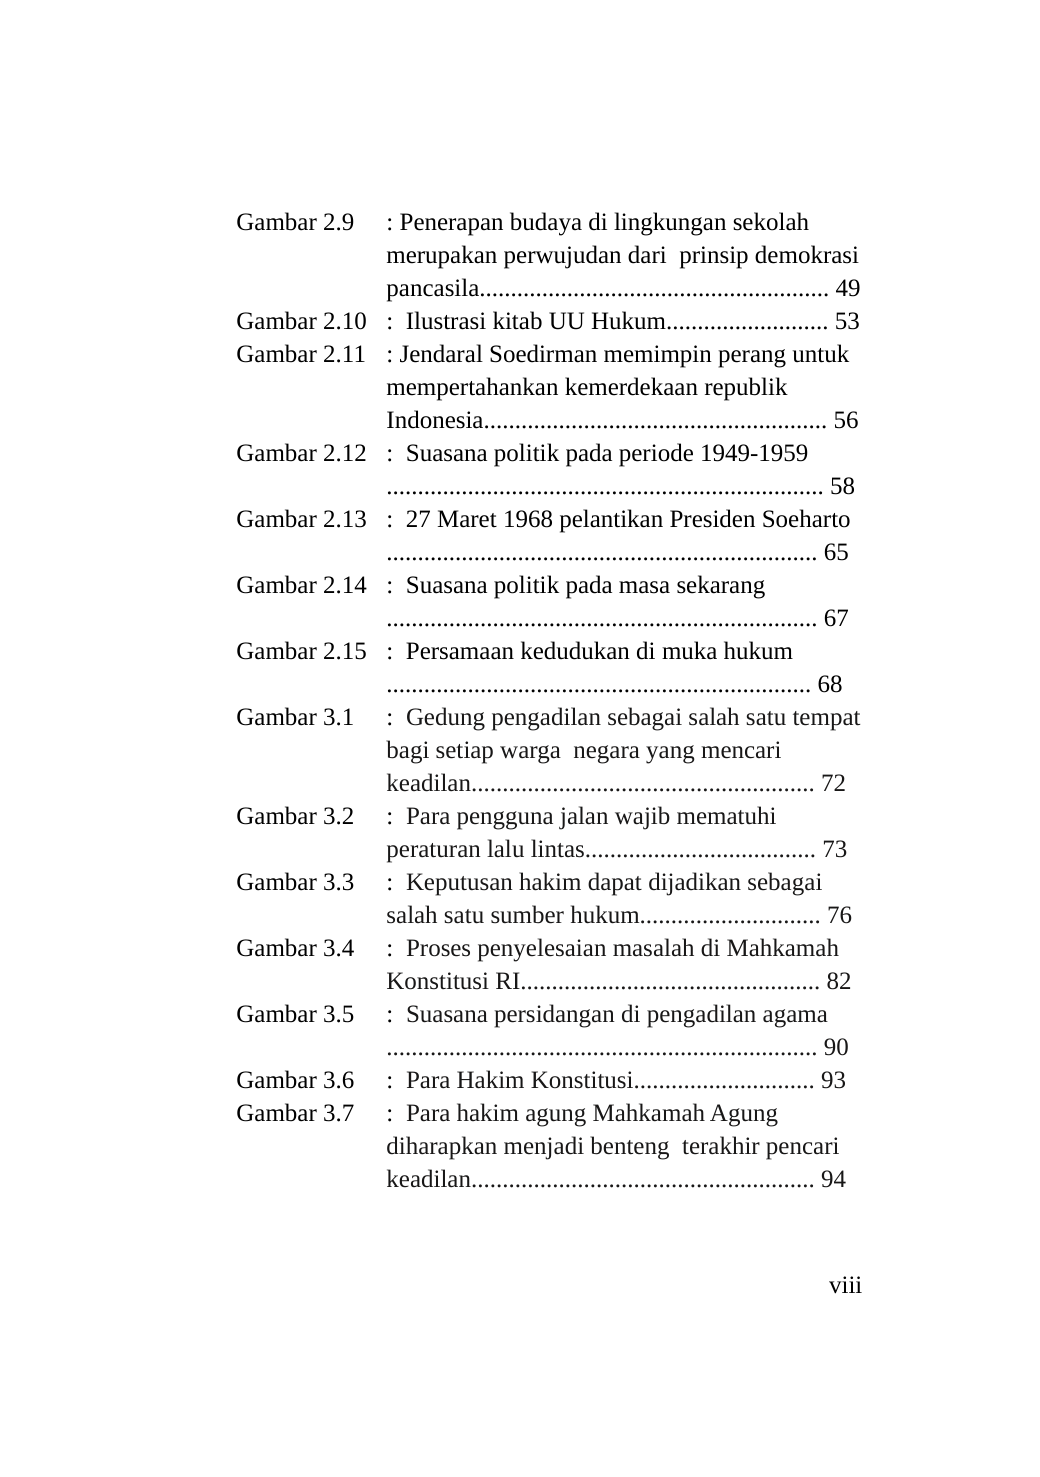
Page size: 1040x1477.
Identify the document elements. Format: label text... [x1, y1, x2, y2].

text ..................................................................... 67 [236, 603, 862, 632]
text Gambar 3.1 : Gedung pengadilan sebagai salah satu tempat bagi setiap warga negara yang mencari keadilan....................................................... 72 [236, 702, 862, 797]
text pancasila........................................................ 49 [236, 273, 862, 301]
text Gambar 3.2 : Para pengguna jalan wajib mematuhi peraturan lalu lintas..................................... 73 [236, 801, 862, 863]
text Gambar 2.10 : Ilustrasi kitab UU Hukum.......................... 53 [236, 306, 862, 334]
text .................................................................... 68 [236, 669, 862, 698]
text Gambar 3.4 : Proses penyelesaian masalah di Mahkamah Konstitusi RI................................................ 82 [236, 933, 862, 995]
text ..................................................................... 65 [236, 537, 862, 566]
text Gambar 3.3 : Keputusan hakim dapat dijadikan sebagai salah satu sumber hukum............................. 76 [236, 867, 862, 929]
text Gambar 2.15 : Persamaan kedudukan di muka hukum [236, 636, 862, 665]
text Gambar 2.13 : 27 Maret 1968 pelantikan Presiden Soeharto [236, 504, 862, 533]
text Gambar 2.11 : Jendaral Soedirman memimpin perang untuk mempertahankan kemerdekaan republik Indonesia....................................................... 56 [236, 339, 862, 433]
text Gambar 2.14 : Suasana politik pada masa sekarang [236, 570, 862, 599]
text Gambar 2.12 : Suasana politik pada periode 1949-1959 [236, 438, 862, 467]
text Gambar 3.5 : Suasana persidangan di pengadilan agama [236, 999, 862, 1028]
text Gambar 2.9 : Penerapan budaya di lingkungan sekolah merupakan perwujudan dari prinsip demokrasi [236, 207, 862, 268]
text Gambar 3.7 : Para hakim agung Mahkamah Agung diharapkan menjadi benteng terakhir pencari keadilan....................................................... 94 [236, 1098, 862, 1193]
text ...................................................................... 58 [236, 471, 862, 499]
text Gambar 3.6 : Para Hakim Konstitusi............................. 93 [236, 1065, 862, 1094]
text ..................................................................... 90 [236, 1032, 862, 1061]
